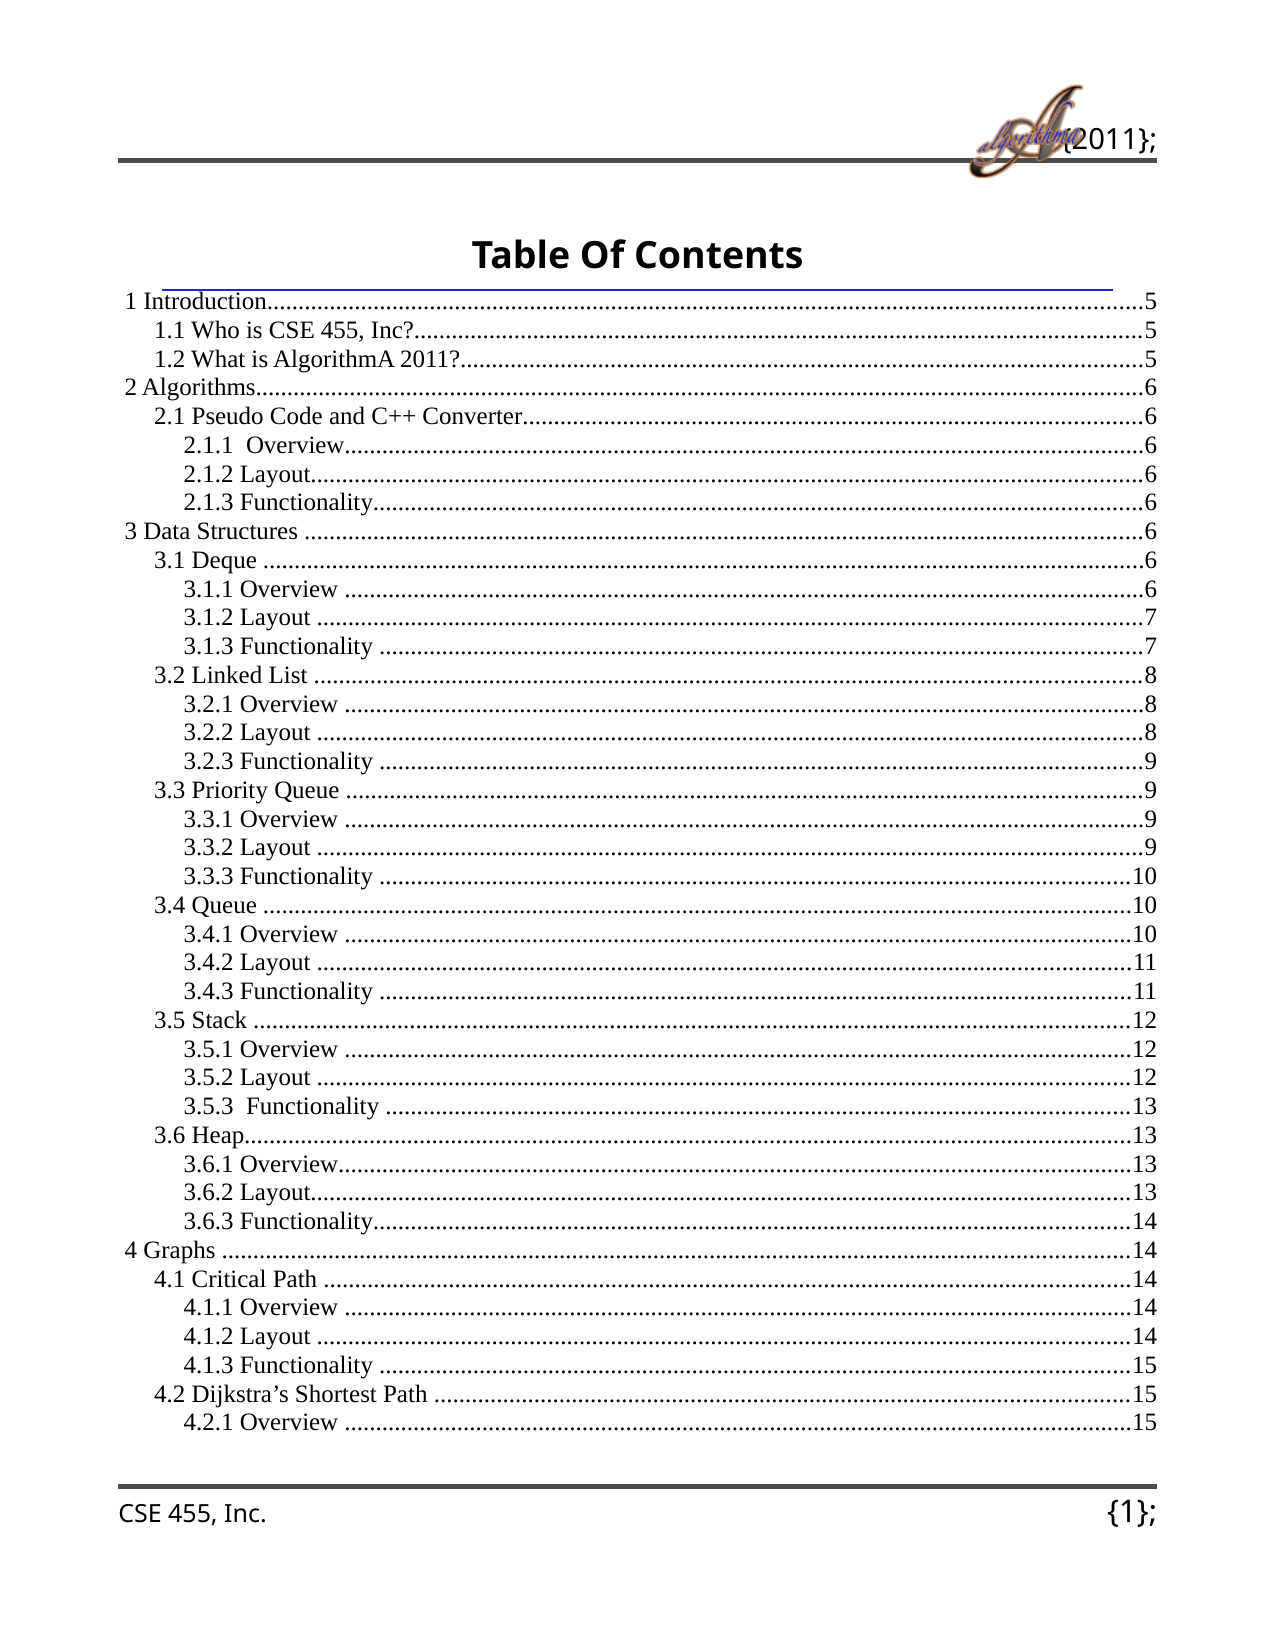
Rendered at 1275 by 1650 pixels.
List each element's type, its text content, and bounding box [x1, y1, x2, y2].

text 2.1.2 Layout 6 [177, 459, 1157, 487]
text 4.2 Dijkstra’s Shortest Path 15 [148, 1379, 1157, 1407]
text 3.3 Priority Queue 9 [148, 775, 1157, 804]
text 3.1 Deque 6 [148, 545, 1157, 574]
text 4 Graphs 14 [118, 1235, 1157, 1264]
text 1.1 Who is CSE 455, Inc? 5 [148, 315, 1157, 344]
text 2.1 Pseudo Code and C++ Converter 6 [148, 401, 1157, 430]
text 3.6 Heap 13 [148, 1120, 1157, 1149]
text 3.3.2 Layout 9 [177, 832, 1157, 861]
text 2.1.1 Overview 6 [177, 430, 1157, 459]
text 4.1.1 Overview 14 [177, 1292, 1157, 1321]
text 3.2.1 Overview 8 [177, 689, 1157, 717]
text 3.3.3 Functionality 10 [177, 861, 1157, 890]
text Table Of Contents [171, 229, 1104, 280]
text 4.2.1 Overview 15 [177, 1407, 1157, 1436]
text 2.1.3 Functionality 6 [177, 487, 1157, 516]
text 3.1.1 Overview 6 [177, 574, 1157, 602]
text 3.2.3 Functionality 9 [177, 746, 1157, 775]
text 3.2.2 Layout 8 [177, 717, 1157, 746]
text 3.6.1 Overview 13 [177, 1149, 1157, 1177]
text 3.3.1 Overview 9 [177, 804, 1157, 832]
text 3.5.1 Overview 12 [177, 1034, 1157, 1062]
text 3 Data Structures 6 [118, 516, 1157, 545]
text 1.2 What is AlgorithmA 2011? 5 [148, 344, 1157, 372]
text 3.4 Queue 10 [148, 890, 1157, 919]
text 4.1 Critical Path 14 [148, 1264, 1157, 1292]
text 1 Introduction 5 [118, 286, 1157, 315]
text 3.2 Linked List 8 [148, 660, 1157, 689]
text 3.6.3 Functionality 14 [177, 1206, 1157, 1235]
text 3.1.3 Functionality 7 [177, 631, 1157, 660]
text 3.1.2 Layout 7 [177, 602, 1157, 631]
text 3.5.3 Functionality 13 [177, 1091, 1157, 1120]
text 3.4.2 Layout 11 [177, 947, 1157, 976]
text 3.5.2 Layout 12 [177, 1062, 1157, 1091]
text 3.5 Stack 12 [148, 1005, 1157, 1034]
text 3.6.2 Layout 13 [177, 1177, 1157, 1206]
text 2 Algorithms 6 [118, 372, 1157, 401]
text 3.4.1 Overview 10 [177, 919, 1157, 947]
text 4.1.2 Layout 14 [177, 1321, 1157, 1350]
picture [966, 83, 1087, 180]
text 4.1.3 Functionality 15 [177, 1350, 1157, 1379]
text 3.4.3 Functionality 11 [177, 976, 1157, 1005]
